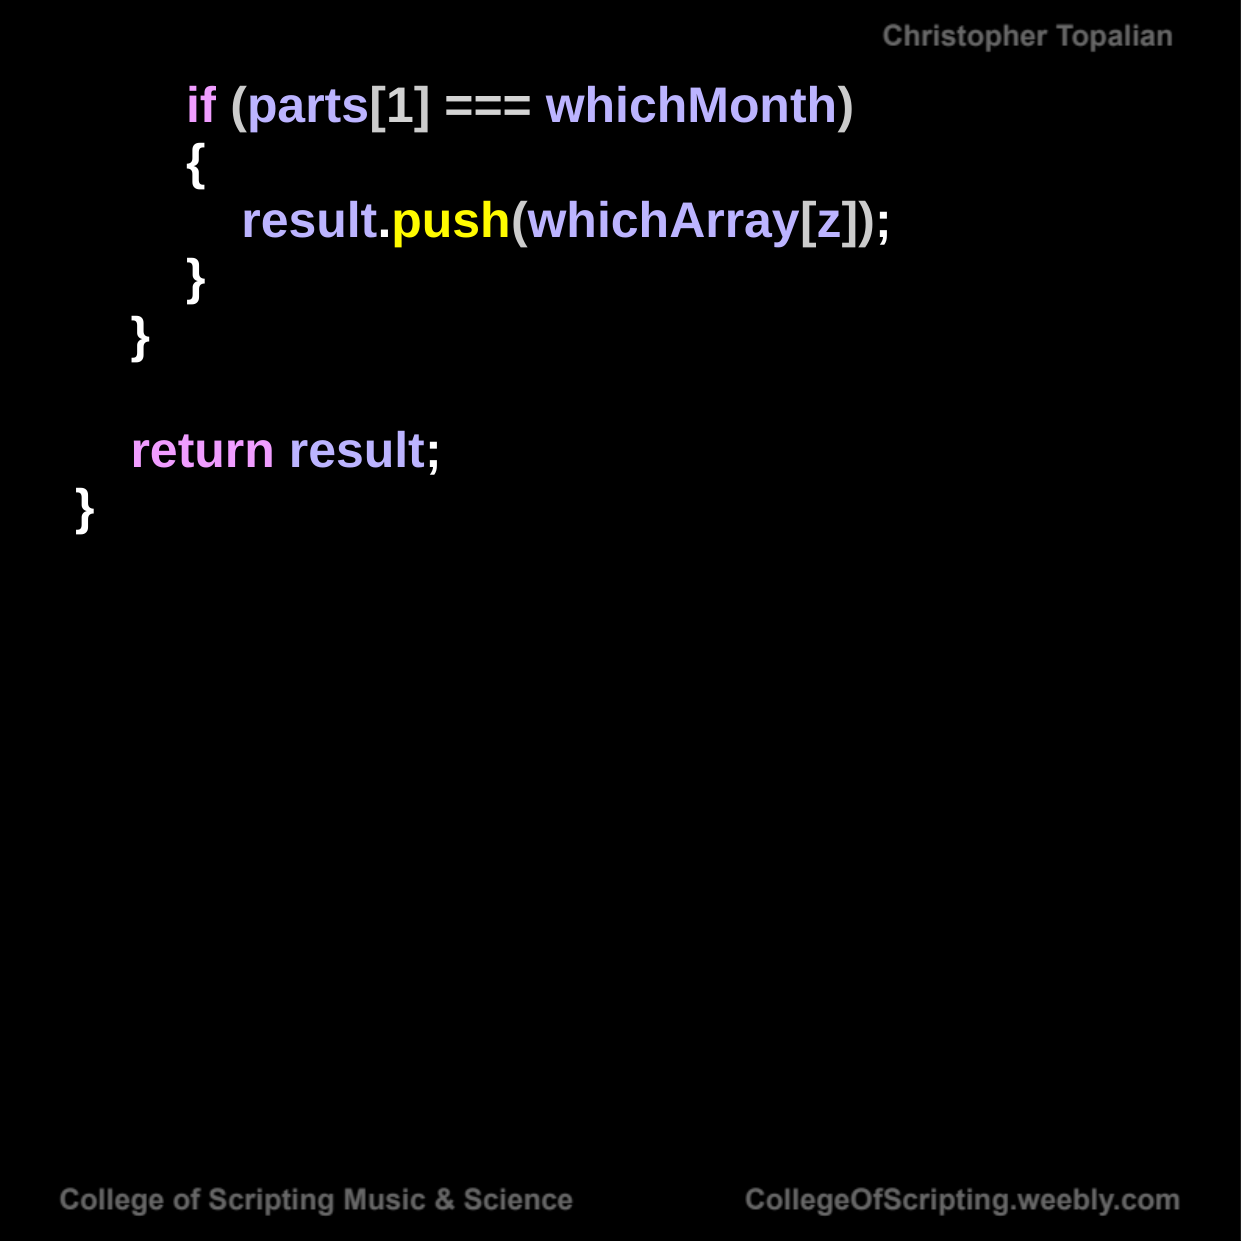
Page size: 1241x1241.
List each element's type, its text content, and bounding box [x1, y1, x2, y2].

text } [75, 247, 1166, 305]
text return result; [75, 420, 1166, 477]
text } [75, 305, 1166, 362]
text result.push(whichArray[z]); [75, 190, 1166, 247]
text } [75, 477, 1166, 535]
text if (parts[1] === whichMonth) [75, 75, 1166, 132]
text { [75, 132, 1166, 190]
